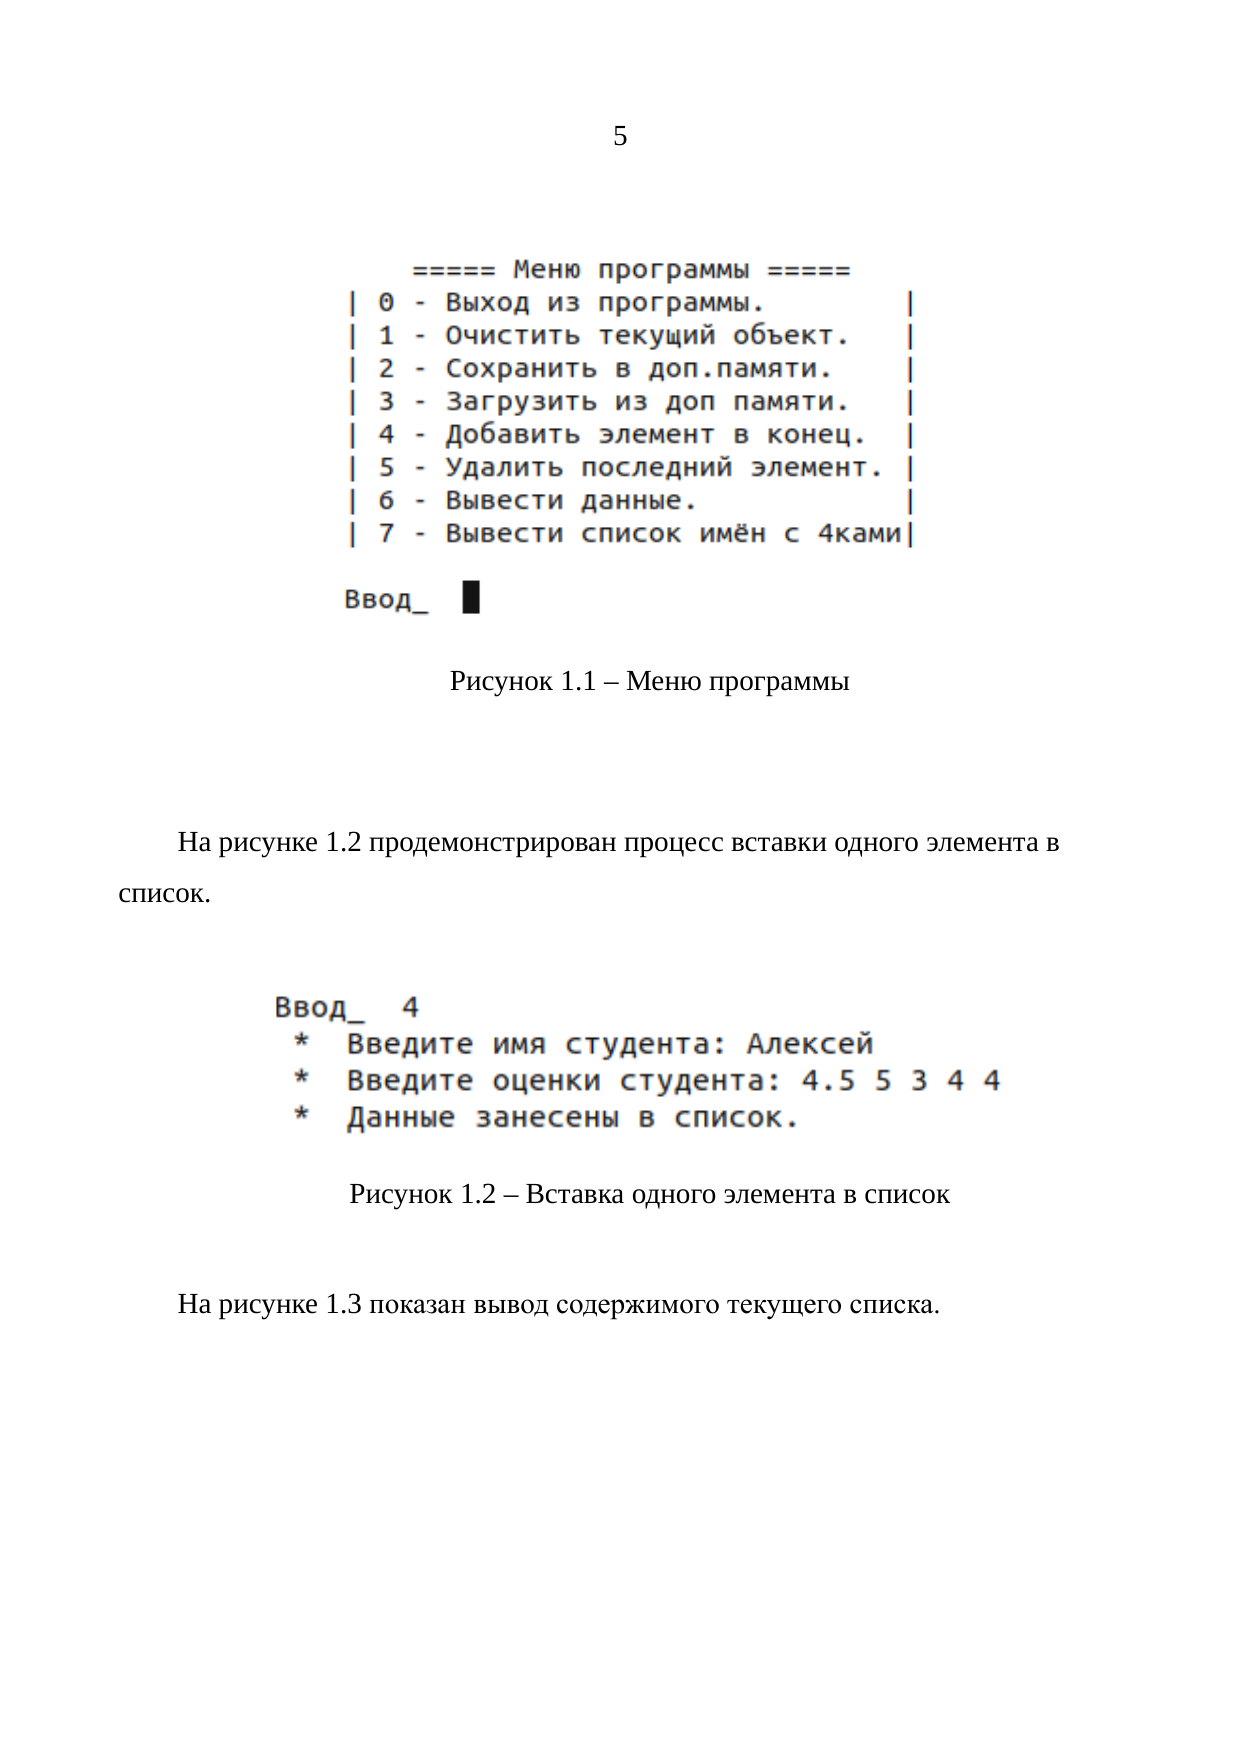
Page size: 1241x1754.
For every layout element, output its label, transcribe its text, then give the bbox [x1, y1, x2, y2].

text Рисунок 1.2 – Вставка одного элемента в список [260, 984, 1039, 1210]
text На рисунке 1.3 показан вывод содержимого текущего списка. [118, 1286, 1122, 1319]
picture [343, 240, 957, 647]
text Рисунок 1.1 – Меню программы [305, 240, 994, 697]
text На рисунке 1.2 продемонстрирован процесс вставки одного элемента в список. [118, 824, 1122, 908]
picture [275, 984, 1024, 1160]
